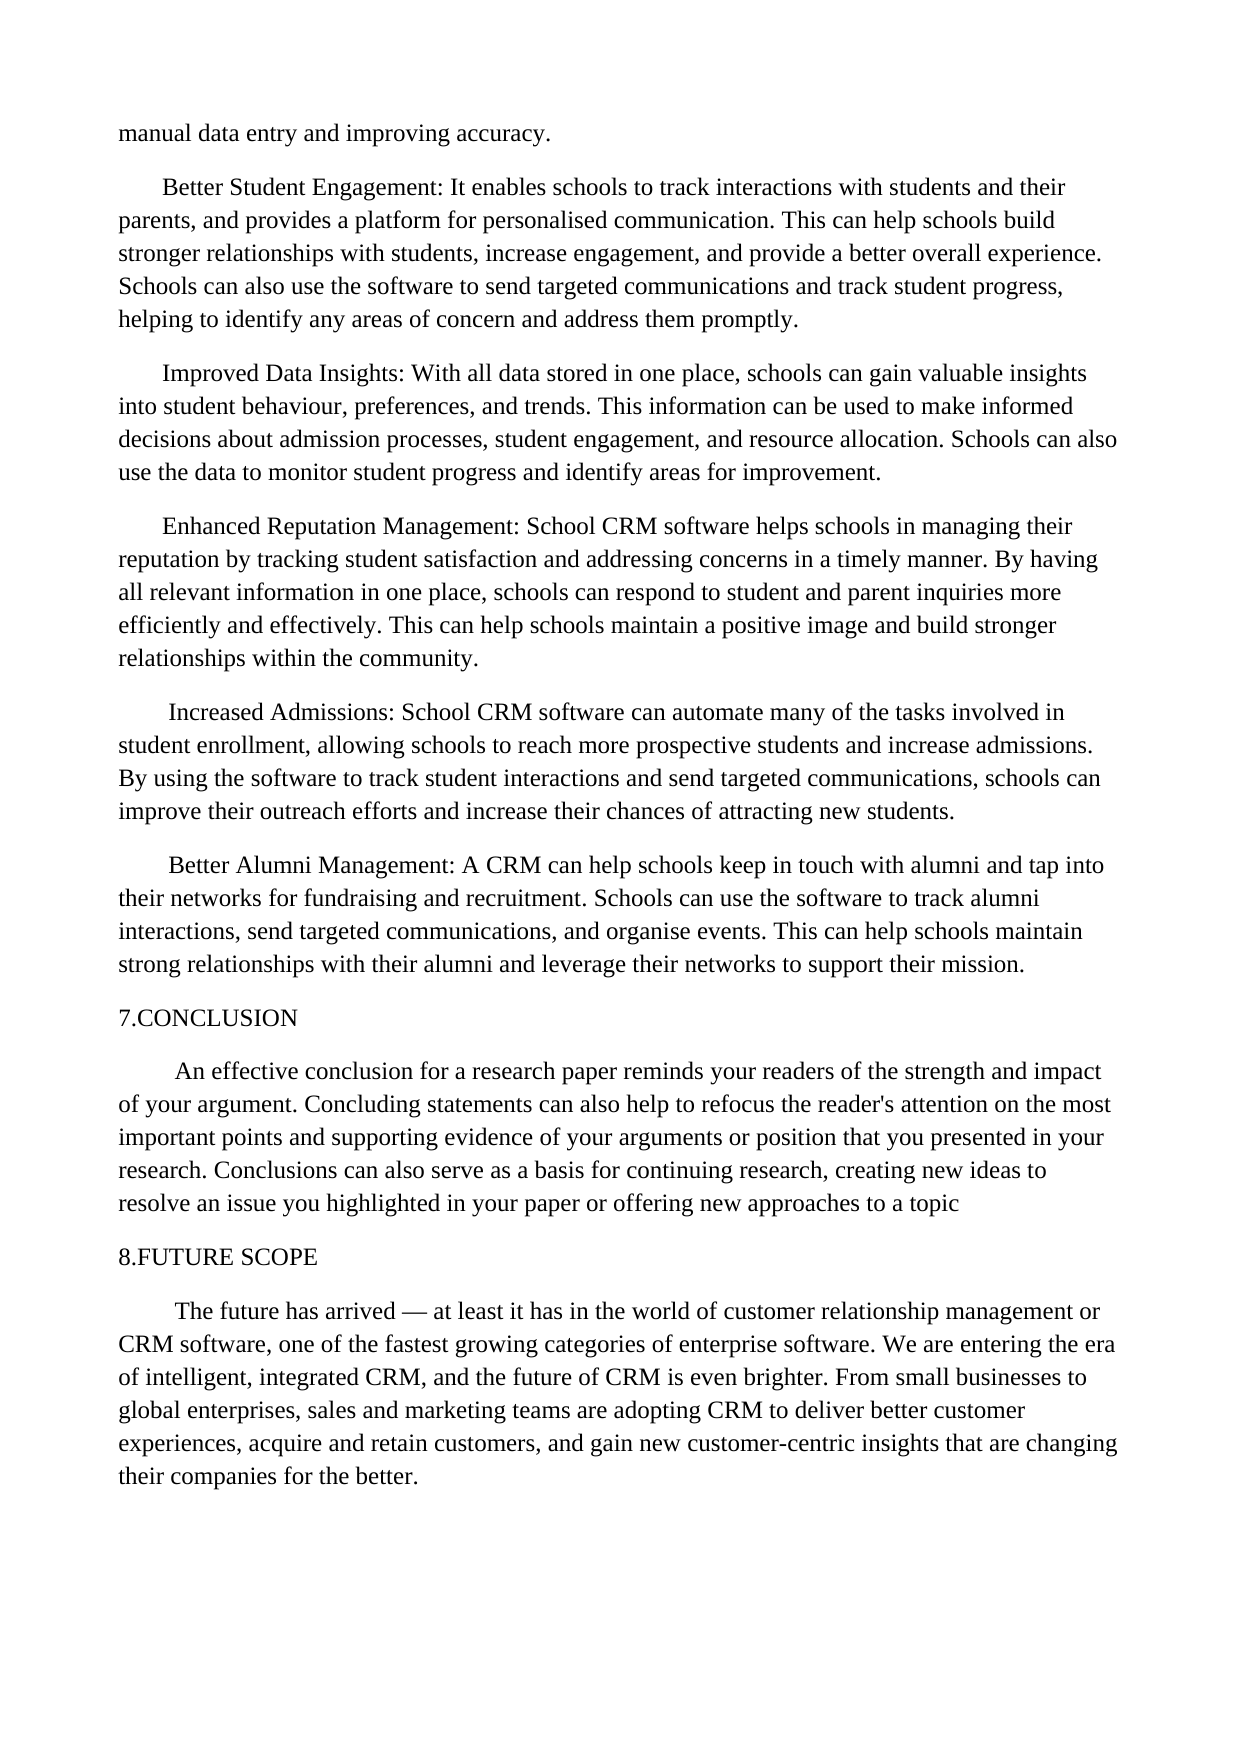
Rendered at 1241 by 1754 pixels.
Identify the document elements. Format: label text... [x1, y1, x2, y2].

text Improved Data Insights: With all data stored in one place, schools can gain valuable insights into student behaviour, preferences, and trends. This information can be used to make informed decisions about admission processes, student engagement, and resource allocation. Schools can also use the data to monitor student progress and identify areas for improvement. [118, 358, 1122, 486]
text 8.FUTURE SCOPE [118, 1242, 1122, 1271]
text Increased Admissions: School CRM software can automate many of the tasks involved in student enrollment, allowing schools to reach more prospective students and increase admissions. By using the software to track student interactions and send targeted communications, schools can improve their outreach efforts and increase their chances of attracting new students. [118, 697, 1122, 824]
text Better Alumni Management: A CRM can help schools keep in touch with alumni and tap into their networks for fundraising and recruitment. Schools can use the software to track alumni interactions, send targeted communications, and organise events. This can help schools maintain strong relationships with their alumni and leverage their networks to support their mission. [118, 850, 1122, 977]
text Enhanced Reputation Management: School CRM software helps schools in managing their reputation by tracking student satisfaction and addressing concerns in a timely manner. By having all relevant information in one place, schools can respond to student and parent inquiries more efficiently and effectively. This can help schools maintain a positive image and build stronger relationships within the community. [118, 511, 1122, 672]
text An effective conclusion for a research paper reminds your readers of the strength and impact of your argument. Concluding statements can also help to refocus the reader's attention on the most important points and supporting evidence of your arguments or position that you presented in your research. Conclusions can also serve as a basis for continuing research, creating new ideas to resolve an issue you highlighted in your paper or offering new approaches to a topic [118, 1056, 1122, 1217]
text manual data entry and improving accuracy. [118, 118, 1122, 147]
text 7.CONCLUSION [118, 1003, 1122, 1031]
text The future has arrived — at least it has in the world of customer relationship management or CRM software, one of the fastest growing categories of enterprise software. We are entering the era of intelligent, integrated CRM, and the future of CRM is even brighter. From small businesses to global enterprises, sales and marketing teams are adopting CRM to deliver better customer experiences, acquire and retain customers, and gain new customer-centric insights that are changing their companies for the better. [118, 1296, 1122, 1490]
text Better Student Engagement: It enables schools to track interactions with students and their parents, and provides a platform for personalised communication. This can help schools build stronger relationships with students, increase engagement, and provide a better overall experience. Schools can also use the software to send targeted communications and track student progress, helping to identify any areas of concern and address them promptly. [118, 172, 1122, 333]
